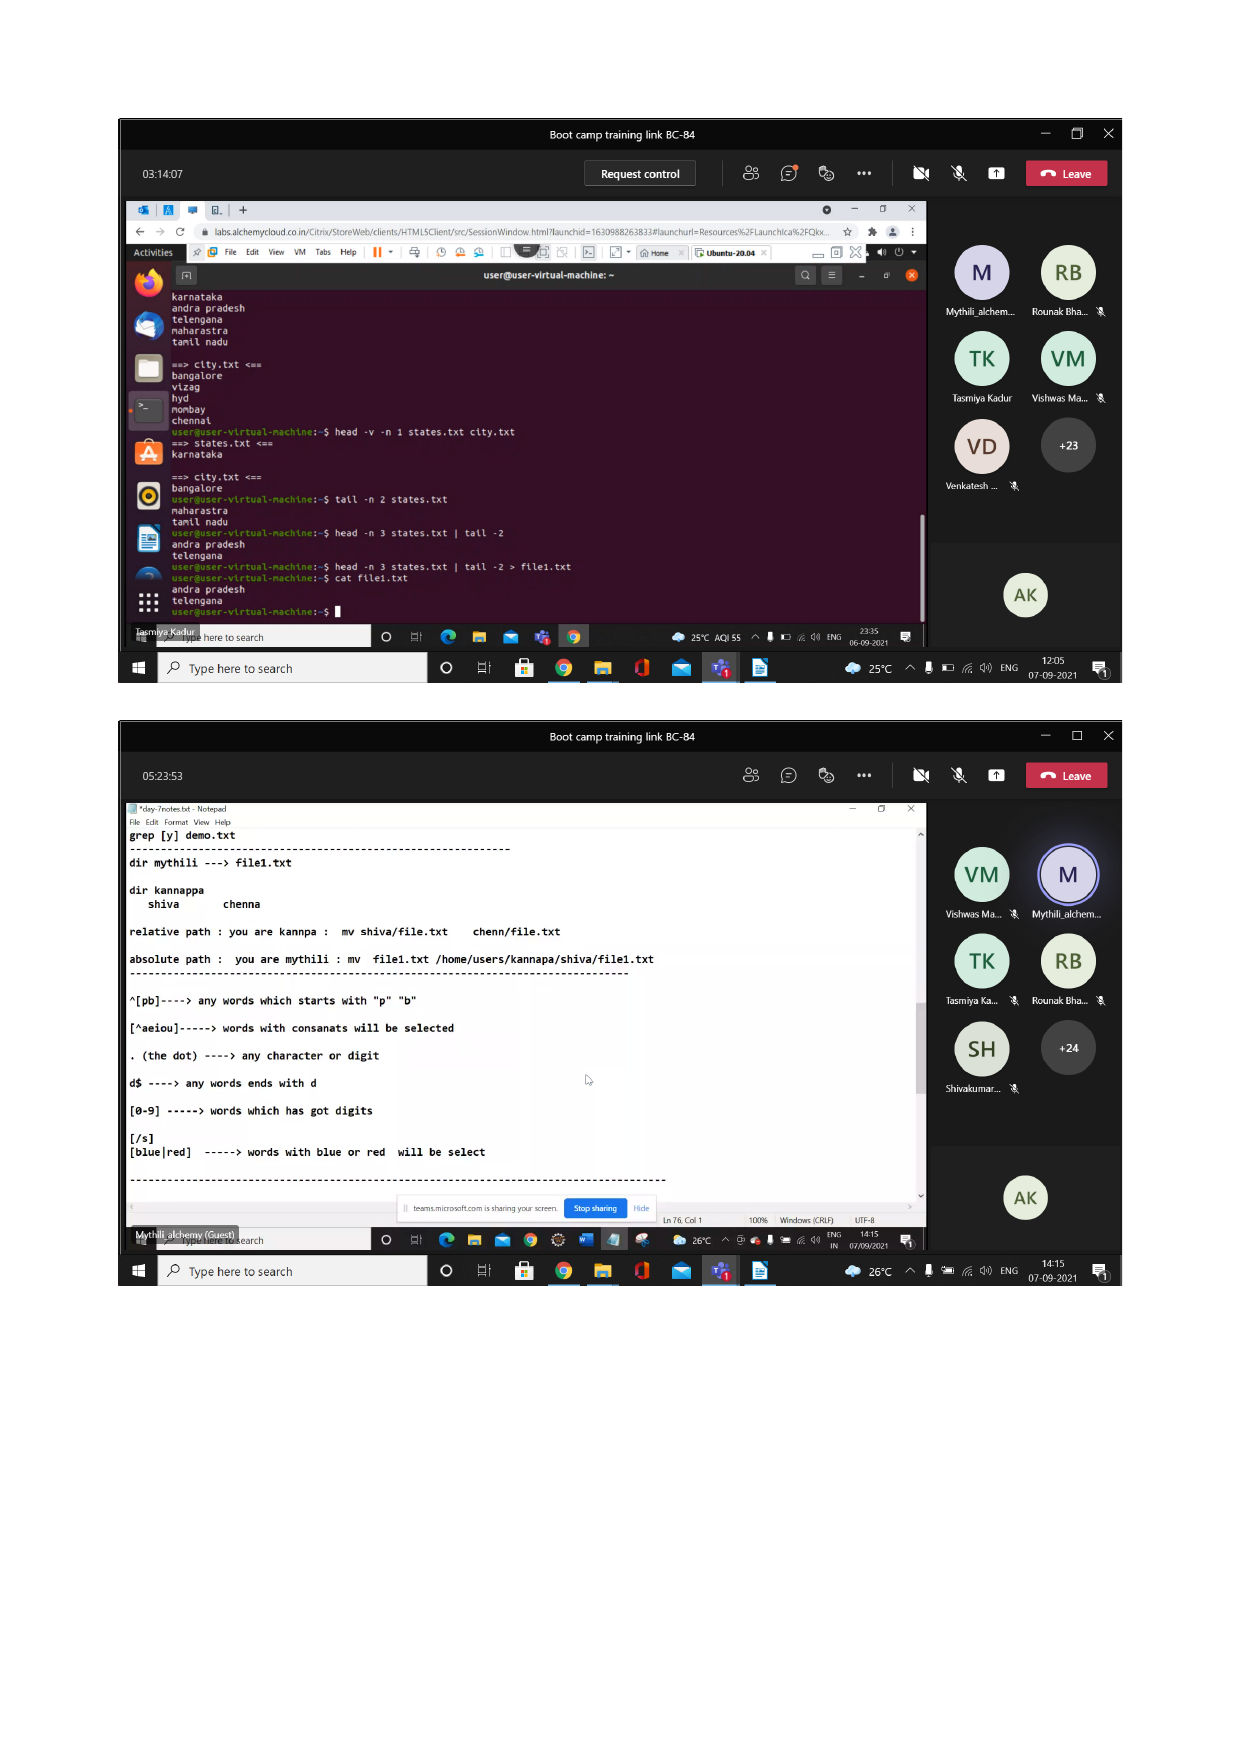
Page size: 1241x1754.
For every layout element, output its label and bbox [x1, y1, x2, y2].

picture [118, 720, 1123, 1286]
picture [118, 118, 1123, 683]
